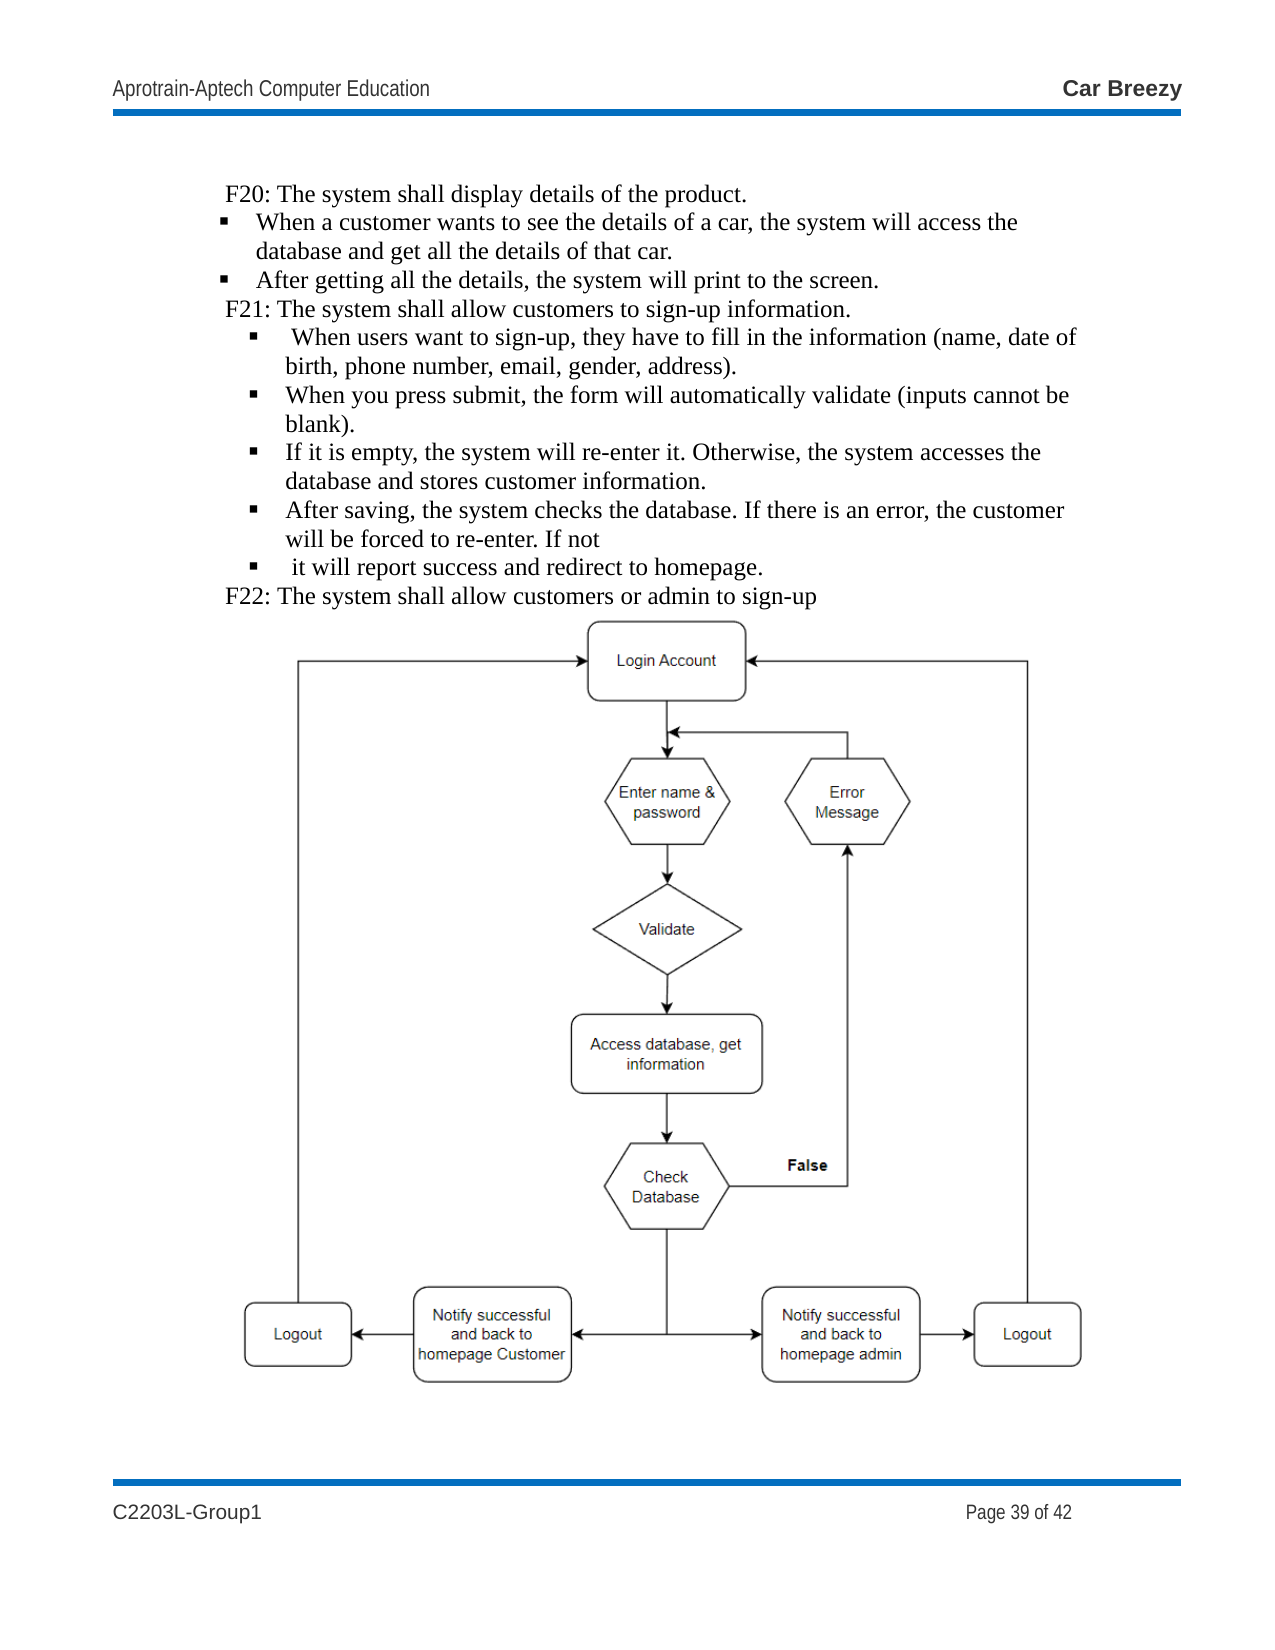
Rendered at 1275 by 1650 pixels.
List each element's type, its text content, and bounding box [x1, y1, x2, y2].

list When a customer wants to see the details of a car, the system will access the database and get all the details of that car. [218, 207, 1106, 265]
list After saving, the system checks the database. If there is an error, the customer will be forced to re-enter. If not [248, 495, 1106, 552]
list After getting all the details, the system will print to the screen. [218, 265, 1106, 294]
list When users want to sign-up, they have to fill in the information (name, date of birth, phone number, email, gender, address). [248, 322, 1106, 380]
list When you press submit, the form will automatically validate (inputs cannot be blank). [248, 380, 1106, 437]
list it will report success and redirect to homepage. [248, 552, 1106, 581]
text F21: The system shall allow customers to sign-up information. [181, 294, 1106, 322]
text F22: The system shall allow customers or admin to sign-up [225, 581, 1106, 610]
list If it is empty, the system will re-enter it. Otherwise, the system accesses the database and stores customer information. [248, 437, 1106, 495]
text F20: The system shall display details of the product. [181, 179, 1106, 207]
